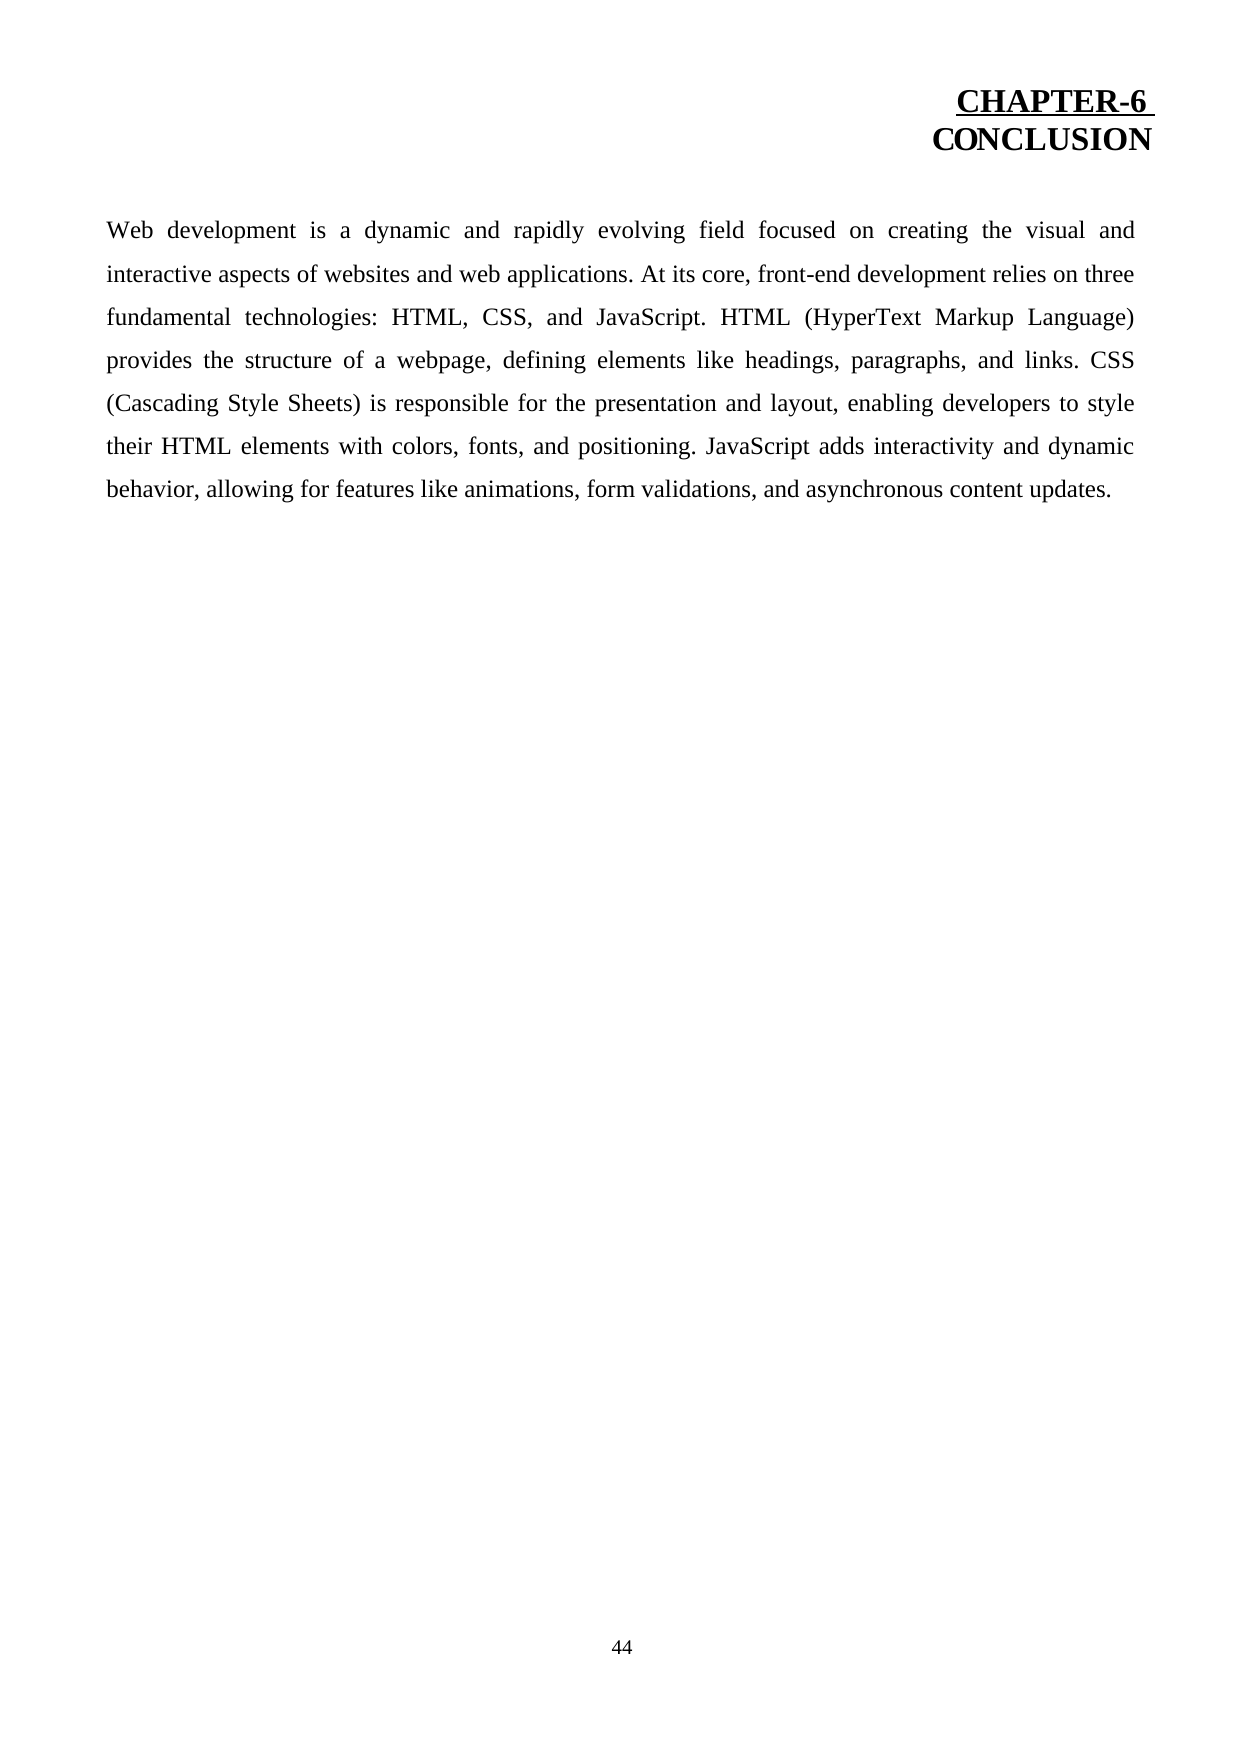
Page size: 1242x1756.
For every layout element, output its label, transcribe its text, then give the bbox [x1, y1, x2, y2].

list C O NCLUSION [96, 119, 1152, 158]
list CHAPTER-6 [96, 81, 1152, 119]
text Web development is a dynamic and rapidly evolving field focused on creating the visual and interactive aspects of websites and web applications. At its core, front-end development relies on three fundamental technologies: HTML, CSS, and JavaScript. HTML (HyperText Markup Language) provides the structure of a webpage, defining elements like headings, paragraphs, and links. CSS (Cascading Style Sheets) is responsible for the presentation and layout, enabling developers to style their HTML elements with colors, fonts, and positioning. JavaScript adds interactivity and dynamic behavior, allowing for features like animations, form validations, and asynchronous content updates. [106, 216, 1136, 503]
